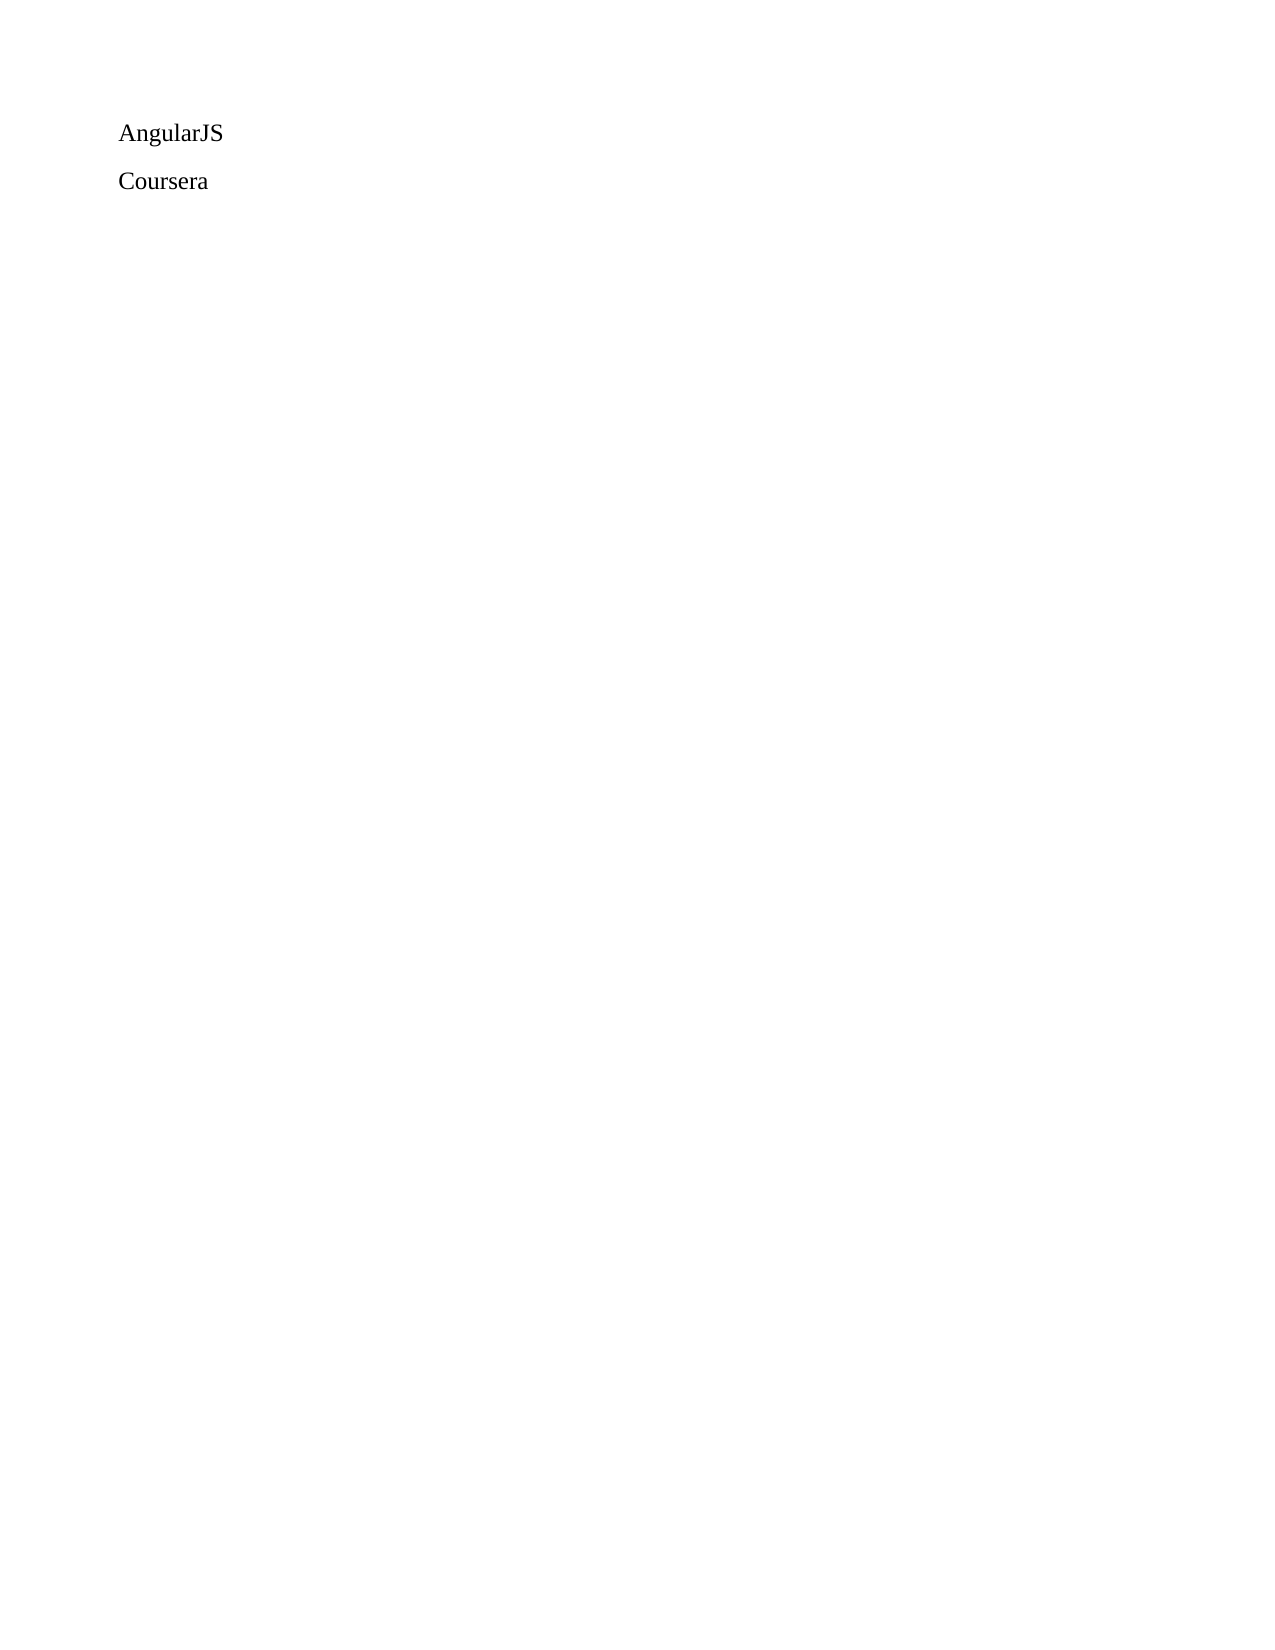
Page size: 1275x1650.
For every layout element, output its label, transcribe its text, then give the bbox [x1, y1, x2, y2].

text AngularJS [118, 118, 1157, 147]
text Coursera [118, 166, 1157, 194]
